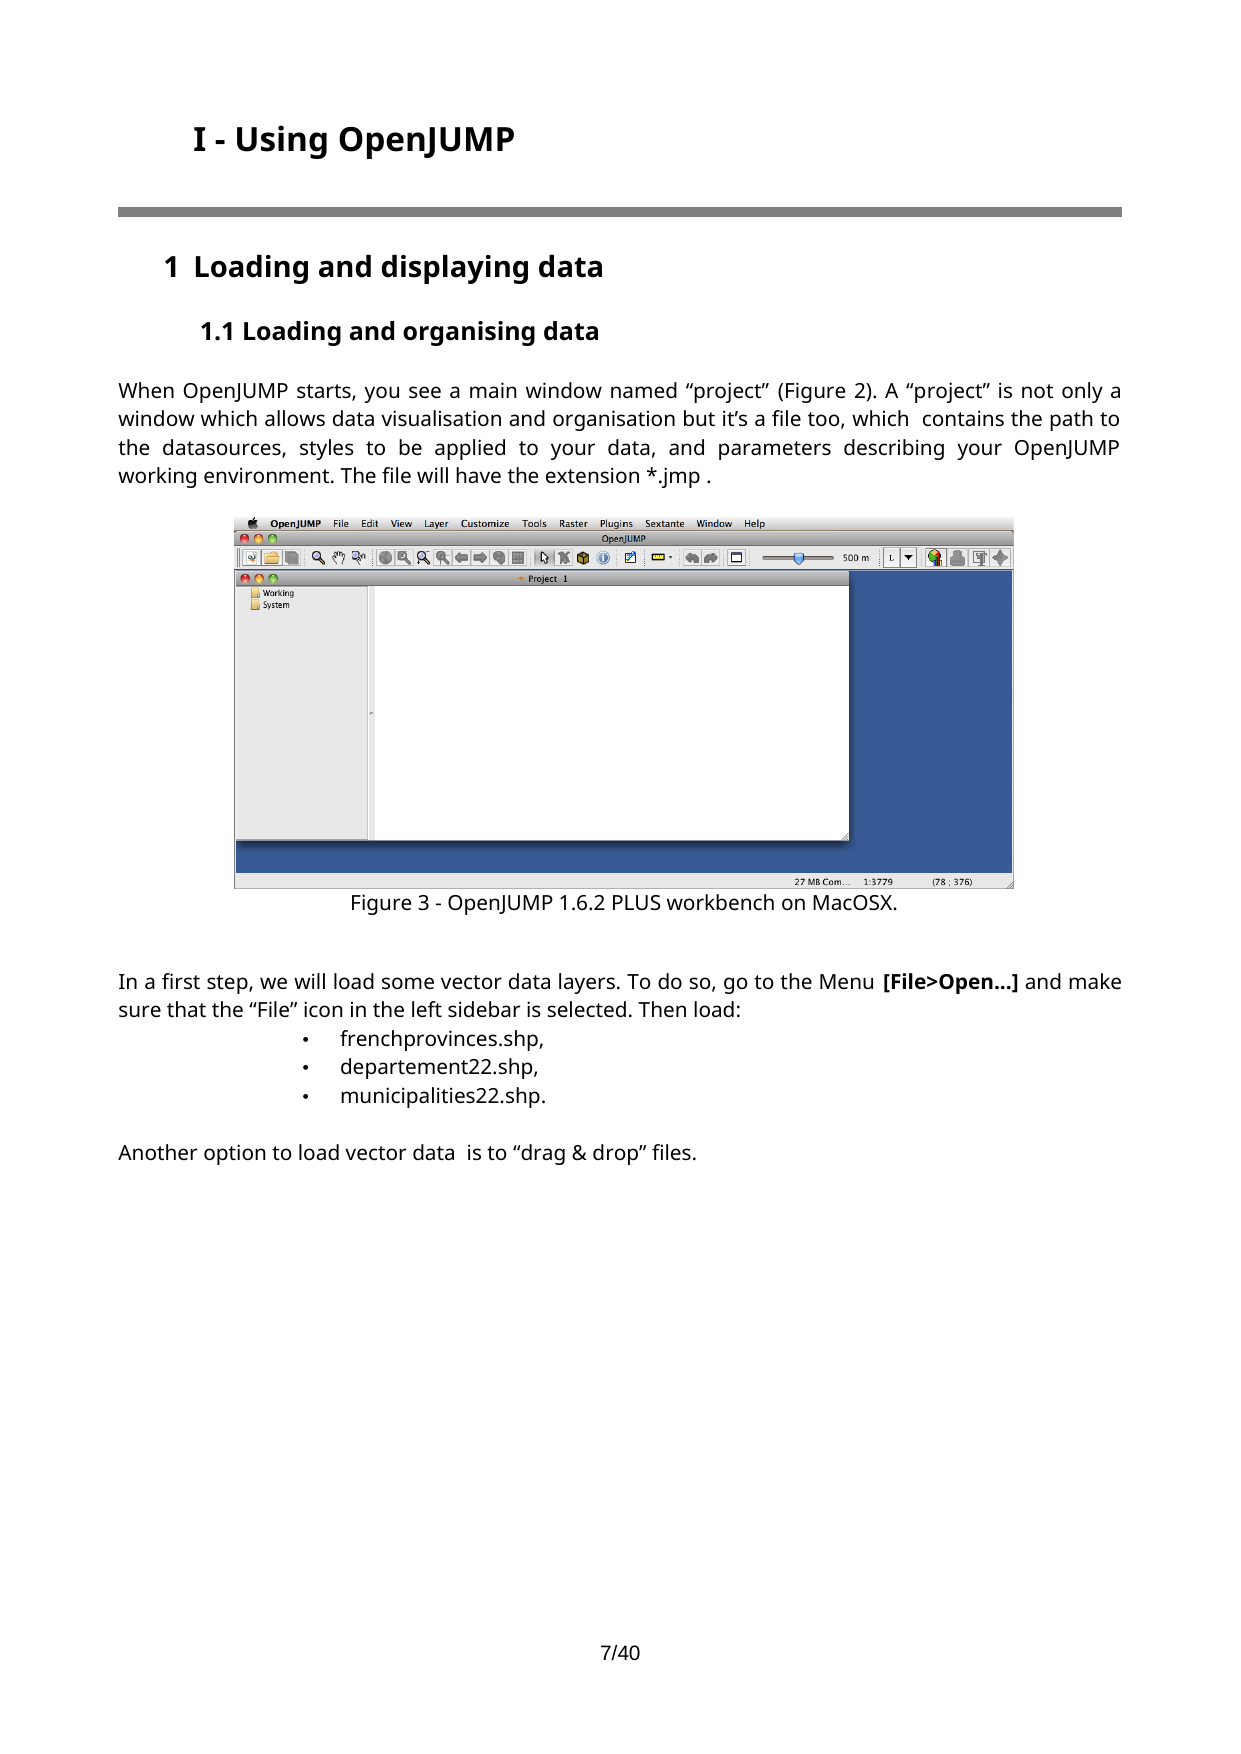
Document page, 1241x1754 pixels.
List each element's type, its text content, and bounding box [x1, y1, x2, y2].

text When OpenJUMP starts, you see a main window named “project” (Figure 2). A “project” is not only a window which allows data visualisation and organisation but it’s a file too, which contains the path to the datasources, styles to be applied to your data, and parameters describing your OpenJUMP working environment. The file will have the extension *.jmp . [118, 376, 1122, 489]
text In a first step, we will load some vector data layers. To do so, go to the Menu [File>Open...] and make sure that the “File” icon in the left sidebar is selected. Then load: [118, 967, 1122, 1024]
list departement22.shp, [302, 1052, 1122, 1081]
text Another option to load vector data is to “drag & drop” files. [118, 1138, 1122, 1166]
list municipalities22.shp. [302, 1081, 1122, 1109]
text Figure 2 - OpenJUMP 1.6.2 PLUS workbench on MacOSX. [191, 541, 1057, 917]
list frenchprovinces.shp, [302, 1024, 1122, 1052]
picture [234, 517, 1014, 889]
list I - Using OpenJUMP [156, 116, 1122, 162]
list Loading and displaying data [156, 246, 1122, 286]
list Loading and organising data [193, 313, 1122, 347]
